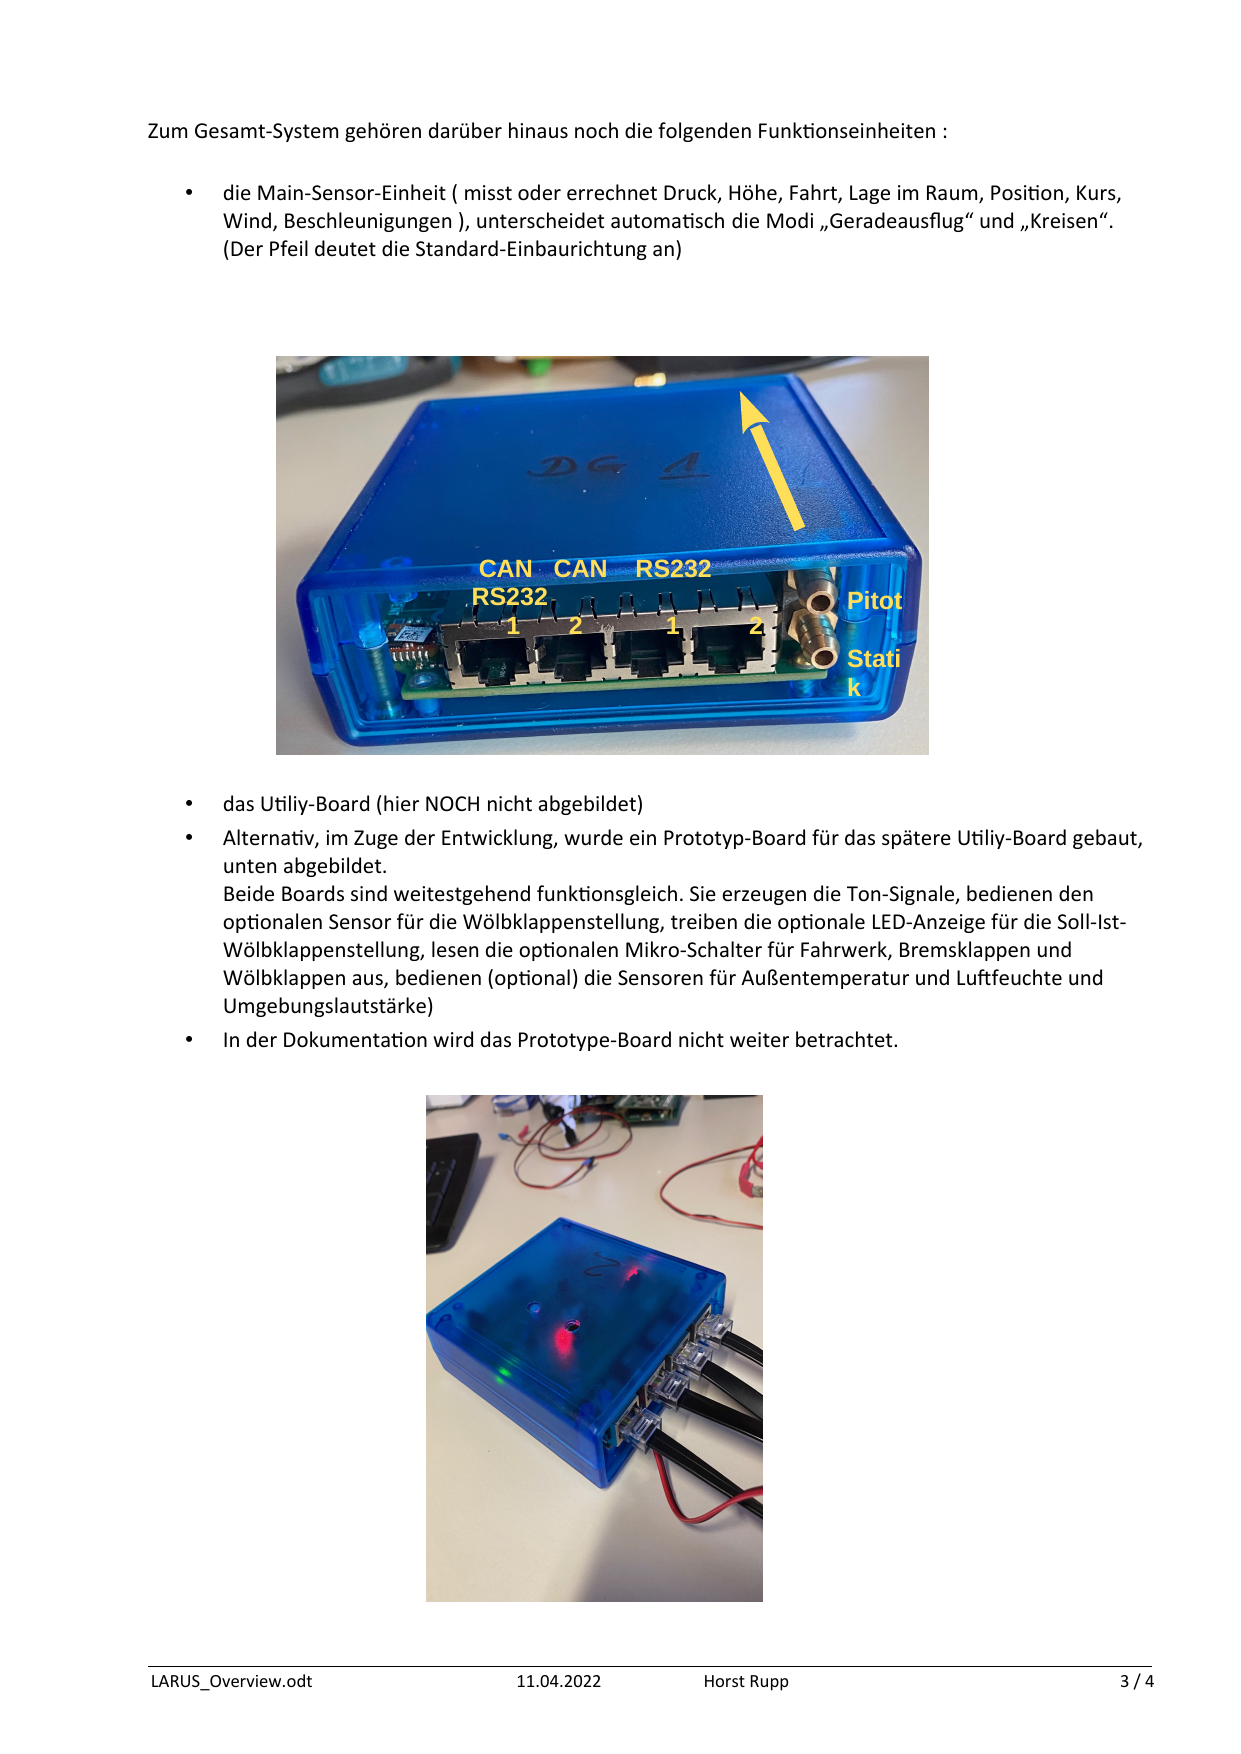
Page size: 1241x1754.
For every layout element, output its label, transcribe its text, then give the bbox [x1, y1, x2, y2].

list die Main-Sensor-Einheit ( misst oder errechnet Druck, Höhe, Fahrt, Lage im Raum, Position, Kurs, Wind, Beschleunigungen ), unterscheidet automatisch die Modi „Geradeausflug“ und „Kreisen“. (Der Pfeil deutet die Standard-Einbaurichtung an) [185, 178, 1152, 262]
text Zum Gesamt-System gehören darüber hinaus noch die folgenden Funktionseinheiten : [148, 116, 1152, 172]
list Alternativ, im Zuge der Entwicklung, wurde ein Prototyp-Board für das spätere Utiliy-Board gebaut, unten abgebildet. Beide Boards sind weitestgehend funktionsgleich. Sie erzeugen die Ton-Signale, bedienen den optionalen Sensor für die Wölbklappenstellung, treiben die optionale LED-Anzeige für die Soll-Ist-Wölbklappenstellung, lesen die optionalen Mikro-Schalter für Fahrwerk, Bremsklappen und Wölbklappen aus, bedienen (optional) die Sensoren für Außentemperatur und Luftfeuchte und Umgebungslautstärke) [185, 823, 1152, 1019]
list das Utiliy-Board (hier NOCH nicht abgebildet) [185, 789, 1152, 817]
picture [426, 1095, 763, 1602]
list In der Dokumentation wird das Prototype-Board nicht weiter betrachtet. [185, 1025, 1152, 1053]
picture [276, 356, 929, 755]
